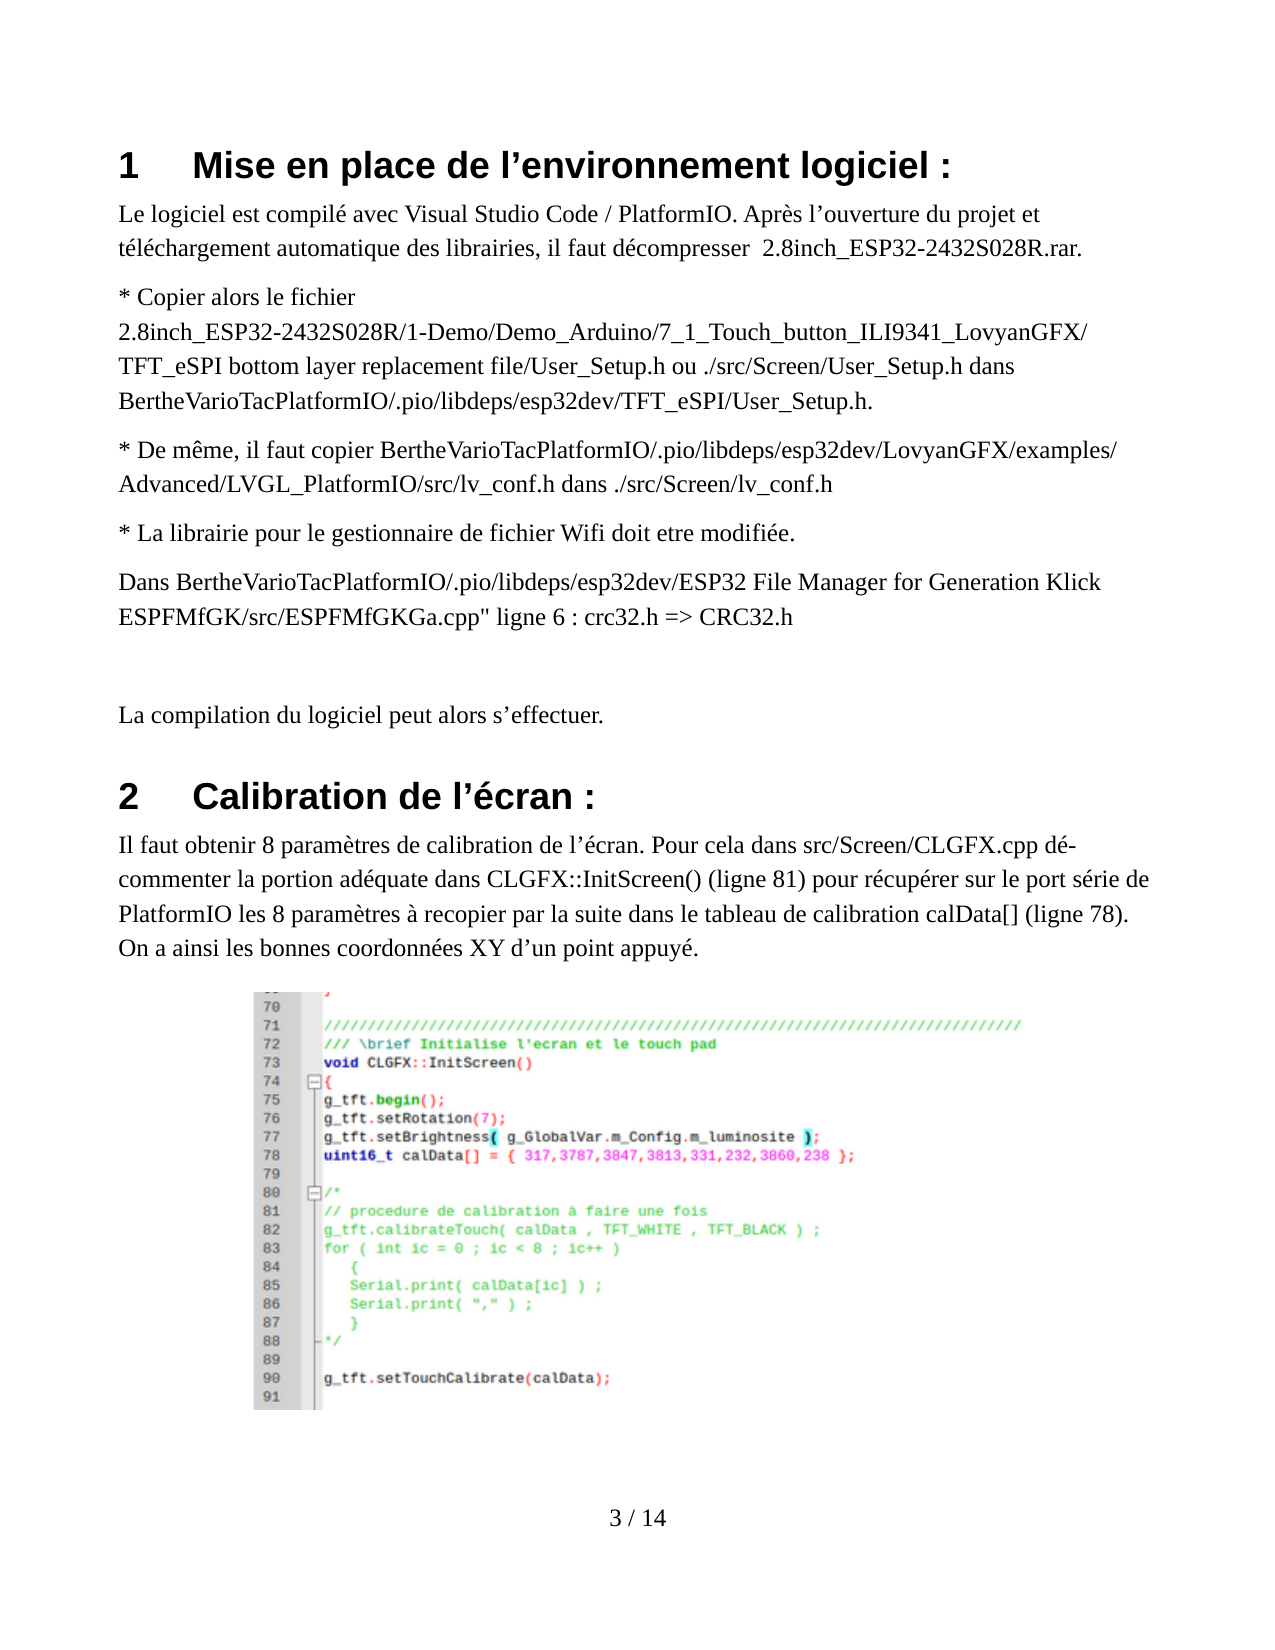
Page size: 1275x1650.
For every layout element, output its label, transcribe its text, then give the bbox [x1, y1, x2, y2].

text * De même, il faut copier BertheVarioTacPlatformIO/.pio/libdeps/esp32dev/LovyanGFX/examples/Advanced/LVGL_PlatformIO/src/lv_conf.h dans ./src/Screen/lv_conf.h [118, 435, 1157, 498]
text * Copier alors le fichier 2.8inch_ESP32-2432S028R/1-Demo/Demo_Arduino/7_1_Touch_button_ILI9341_LovyanGFX/TFT_eSPI bottom layer replacement file/User_Setup.h ou ./src/Screen/User_Setup.h dans BertheVarioTacPlatformIO/.pio/libdeps/esp32dev/TFT_eSPI/User_Setup.h. [118, 282, 1157, 414]
text Dans BertheVarioTacPlatformIO/.pio/libdeps/esp32dev/ESP32 File Manager for Generation Klick ESPFMfGK/src/ESPFMfGKGa.cpp" ligne 6 : crc32.h => CRC32.h [118, 567, 1157, 631]
subtitle Mise en place de l’environnement logiciel : [118, 143, 1157, 186]
text * La librairie pour le gestionnaire de fichier Wifi doit etre modifiée. [118, 518, 1157, 547]
picture [253, 992, 1038, 1410]
subtitle Calibration de l’écran : [118, 774, 1157, 817]
text Il faut obtenir 8 paramètres de calibration de l’écran. Pour cela dans src/Screen/CLGFX.cpp dé-commenter la portion adéquate dans CLGFX::InitScreen() (ligne 81) pour récupérer sur le port série de PlatformIO les 8 paramètres à recopier par la suite dans le tableau de calibration calData[] (ligne 78). On a ainsi les bonnes coordonnées XY d’un point appuyé. [118, 830, 1157, 962]
text La compilation du logiciel peut alors s’effectuer. [118, 700, 1157, 729]
text Le logiciel est compilé avec Visual Studio Code / PlatformIO. Après l’ouverture du projet et téléchargement automatique des librairies, il faut décompresser 2.8inch_ESP32-2432S028R.rar. [118, 199, 1157, 262]
